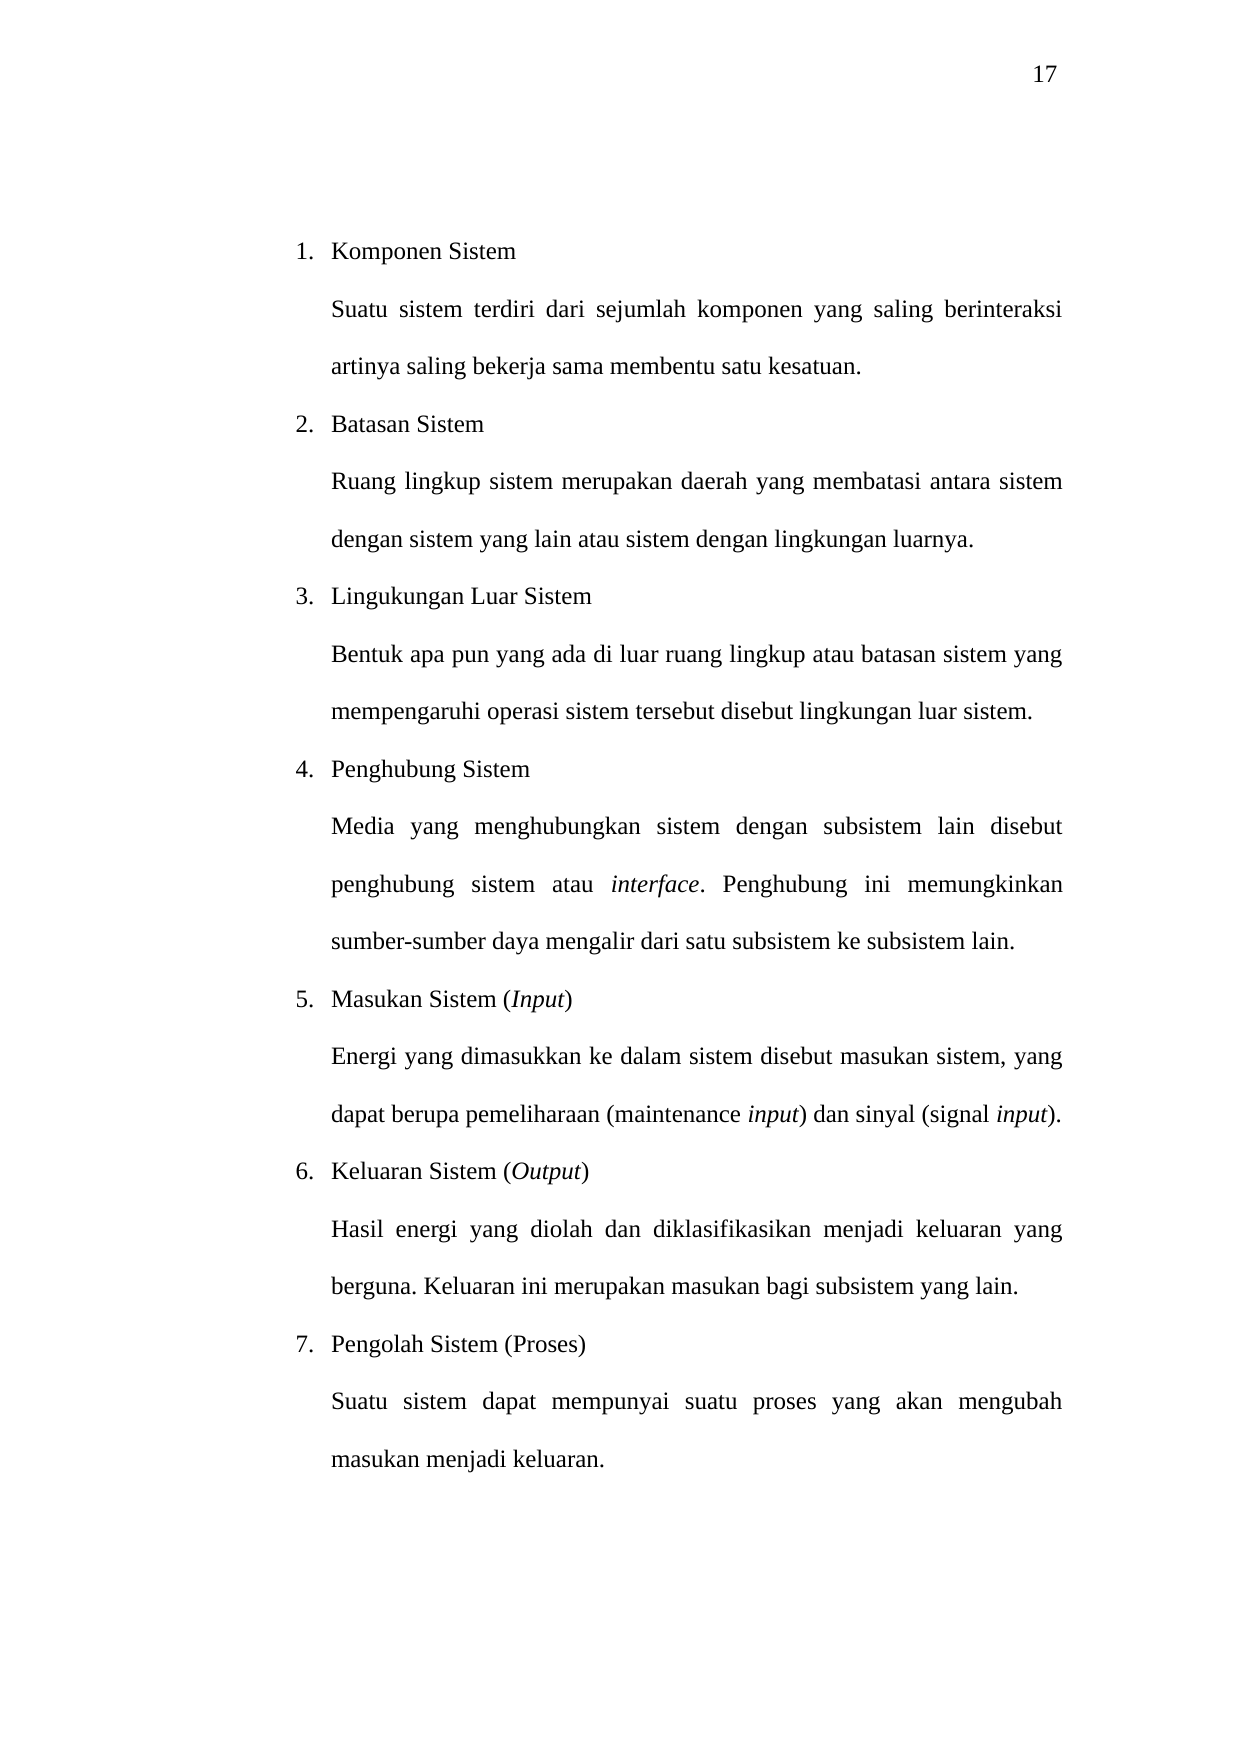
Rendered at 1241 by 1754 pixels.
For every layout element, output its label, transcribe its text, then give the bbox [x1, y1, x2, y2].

list Media yang menghubungkan sistem dengan subsistem lain disebut penghubung sistem atau interface. Penghubung ini memungkinkan sumber-sumber daya mengalir dari satu subsistem ke subsistem lain. [295, 811, 1063, 955]
list Bentuk apa pun yang ada di luar ruang lingkup atau batasan sistem yang mempengaruhi operasi sistem tersebut disebut lingkungan luar sistem. [295, 639, 1063, 725]
list Keluaran Sistem (Output) [295, 1156, 1063, 1185]
list Energi yang dimasukkan ke dalam sistem disebut masukan sistem, yang dapat berupa pemeliharaan (maintenance input) dan sinyal (signal input). [295, 1041, 1063, 1127]
list Pengolah Sistem (Proses) [295, 1329, 1063, 1357]
list Hasil energi yang diolah dan diklasifikasikan menjadi keluaran yang berguna. Keluaran ini merupakan masukan bagi subsistem yang lain. [295, 1214, 1063, 1300]
list Ruang lingkup sistem merupakan daerah yang membatasi antara sistem dengan sistem yang lain atau sistem dengan lingkungan luarnya. [295, 466, 1063, 552]
list Suatu sistem terdiri dari sejumlah komponen yang saling berinteraksi artinya saling bekerja sama membentu satu kesatuan. [295, 294, 1063, 380]
list Suatu sistem dapat mempunyai suatu proses yang akan mengubah masukan menjadi keluaran. [295, 1386, 1063, 1472]
list Batasan Sistem [295, 409, 1063, 437]
list Lingukungan Luar Sistem [295, 581, 1063, 610]
list Komponen Sistem [295, 236, 1063, 265]
list Masukan Sistem (Input) [295, 984, 1063, 1012]
list Penghubung Sistem [295, 754, 1063, 782]
